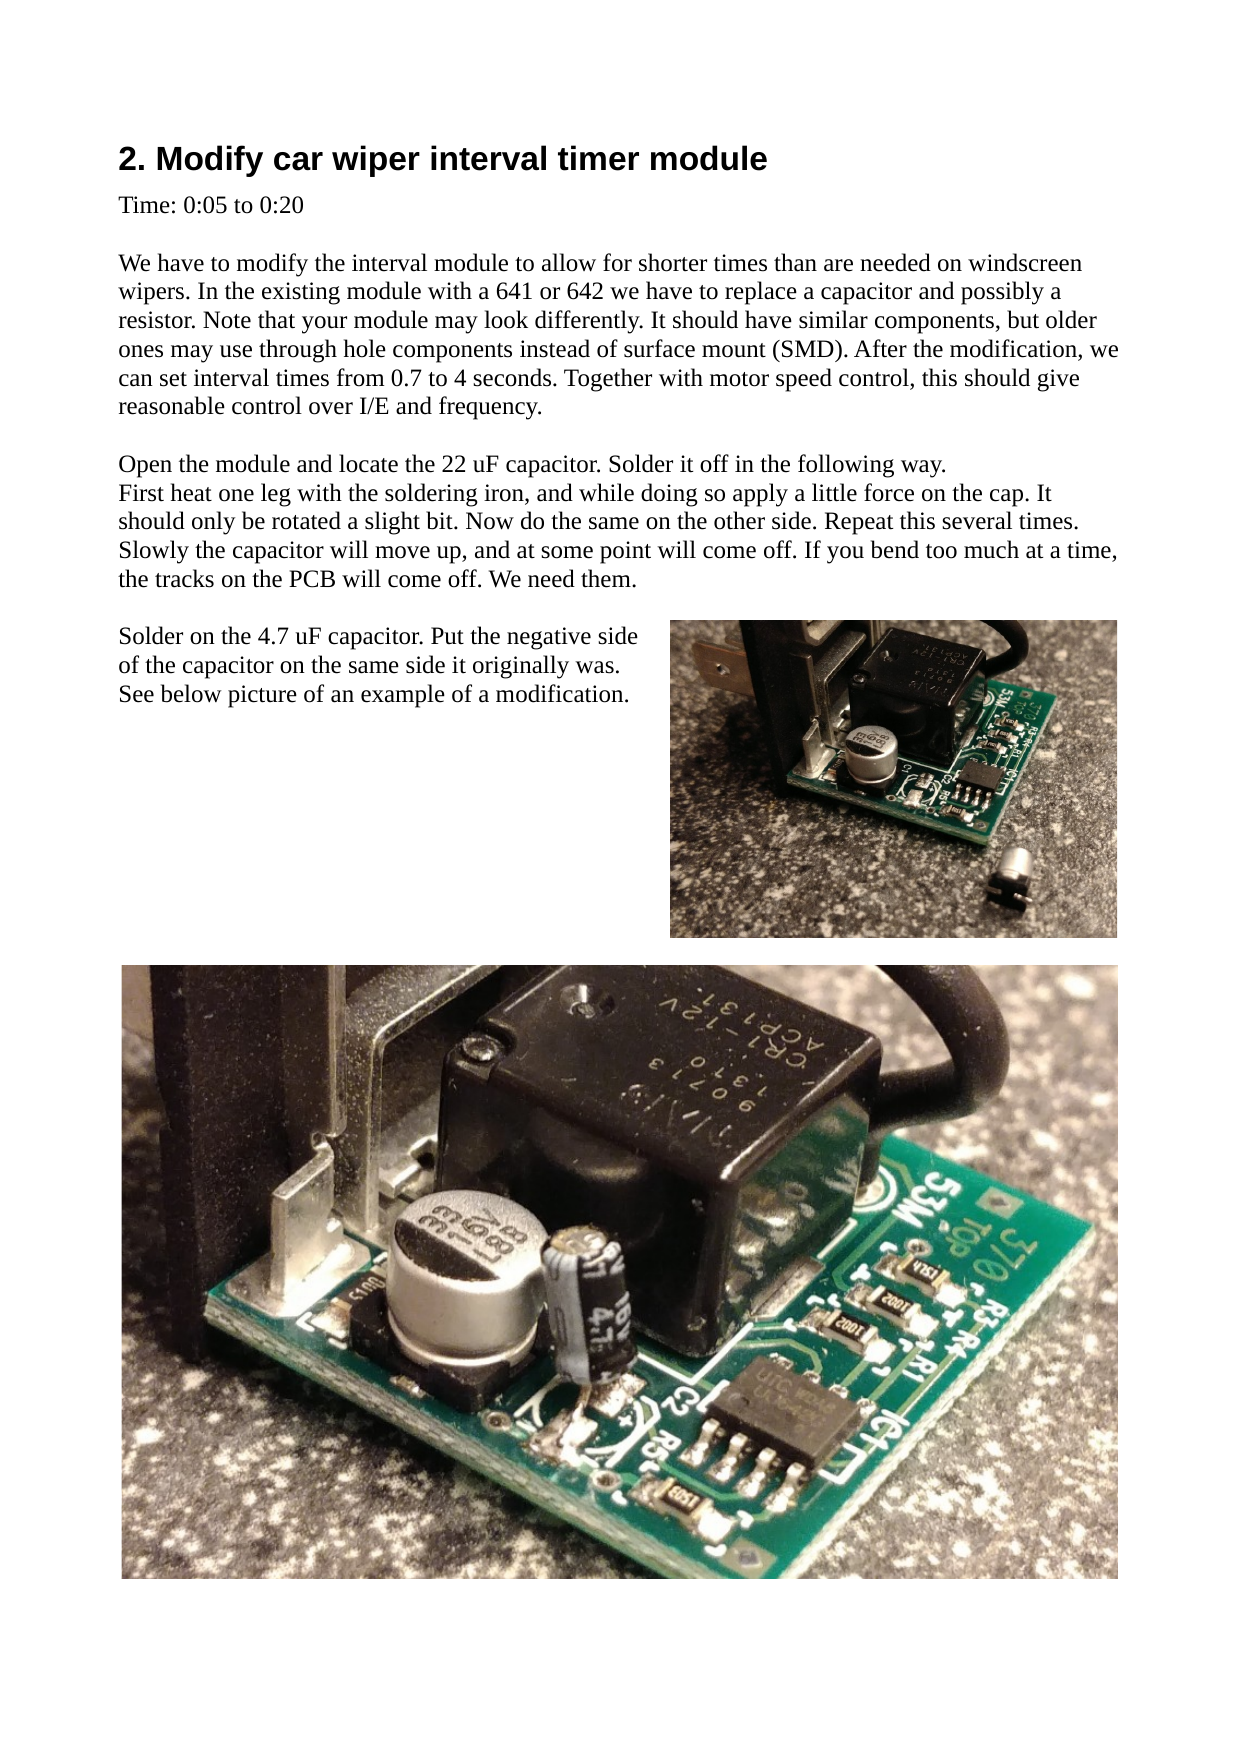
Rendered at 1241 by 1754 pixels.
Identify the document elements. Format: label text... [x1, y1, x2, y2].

text Open the module and locate the 22 uF capacitor. Solder it off in the following way. [118, 449, 1122, 478]
picture [121, 965, 1118, 1579]
text We have to modify the interval module to allow for shorter times than are needed on windscreen wipers. In the existing module with a 641 or 642 we have to replace a capacitor and possibly a resistor. Note that your module may look differently. It should have similar components, but older ones may use through hole components instead of surface mount (SMD). After the modification, we can set interval times from 0.7 to 4 seconds. Together with motor speed control, this should give reasonable control over I/E and frequency. [118, 248, 1122, 420]
text First heat one leg with the soldering iron, and while doing so apply a little force on the cap. It should only be rotated a slight bit. Now do the same on the other side. Repeat this several times. Slowly the capacitor will move up, and at some point will come off. If you bend too much at a time, the tracks on the PCB will come off. We need them. [118, 478, 1122, 593]
text Solder on the 4.7 uF capacitor. Put the negative side of the capacitor on the same side it originally was. See below picture of an example of a modification. [118, 621, 670, 708]
picture [670, 620, 1118, 938]
subtitle 2. Modify car wiper interval timer module [118, 139, 1122, 178]
text Time: 0:05 to 0:20 [118, 190, 1122, 219]
